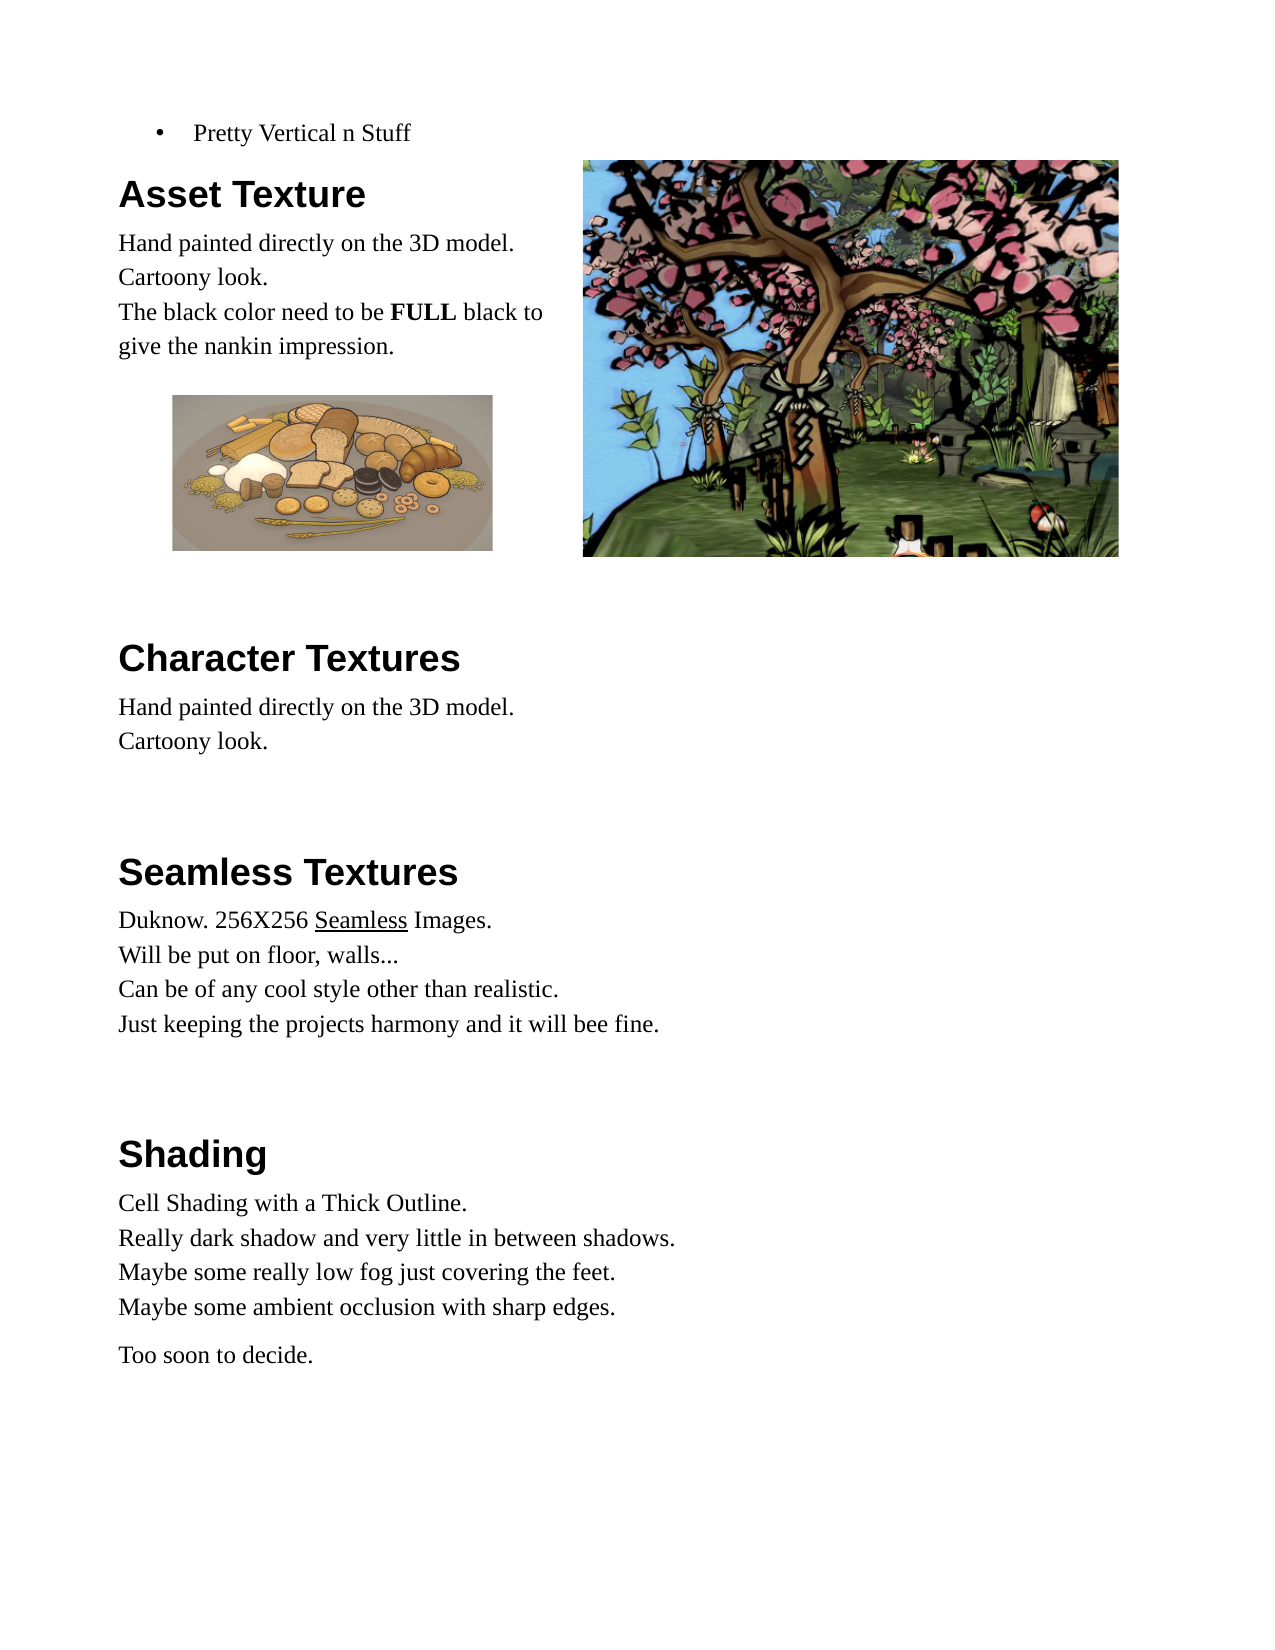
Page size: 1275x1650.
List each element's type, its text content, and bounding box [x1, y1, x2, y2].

subtitle Character Textures [118, 636, 1157, 679]
list Pretty Vertical n Stuff [156, 118, 1157, 147]
picture [582, 160, 1119, 557]
text Hand painted directly on the 3D model. Cartoony look. [118, 692, 1157, 755]
text [1119, 228, 1157, 360]
subtitle Shading [118, 1132, 1157, 1176]
text Too soon to decide. [118, 1341, 1157, 1369]
subtitle Asset Texture [118, 172, 582, 216]
text Cell Shading with a Thick Outline. Really dark shadow and very little in between shadows. Maybe some really low fog just covering the feet. Maybe some ambient occlusion with sharp edges. [118, 1188, 1157, 1320]
subtitle [1119, 172, 1157, 216]
text Hand painted directly on the 3D model. Cartoony look. The black color need to be FULL black to give the nankin impression. [118, 228, 582, 360]
picture [172, 395, 493, 551]
text Duknow. 256X256 Seamless Images. Will be put on floor, walls... Can be of any cool style other than realistic. Just keeping the projects harmony and it will bee fine. [118, 905, 1157, 1038]
subtitle Seamless Textures [118, 849, 1157, 893]
